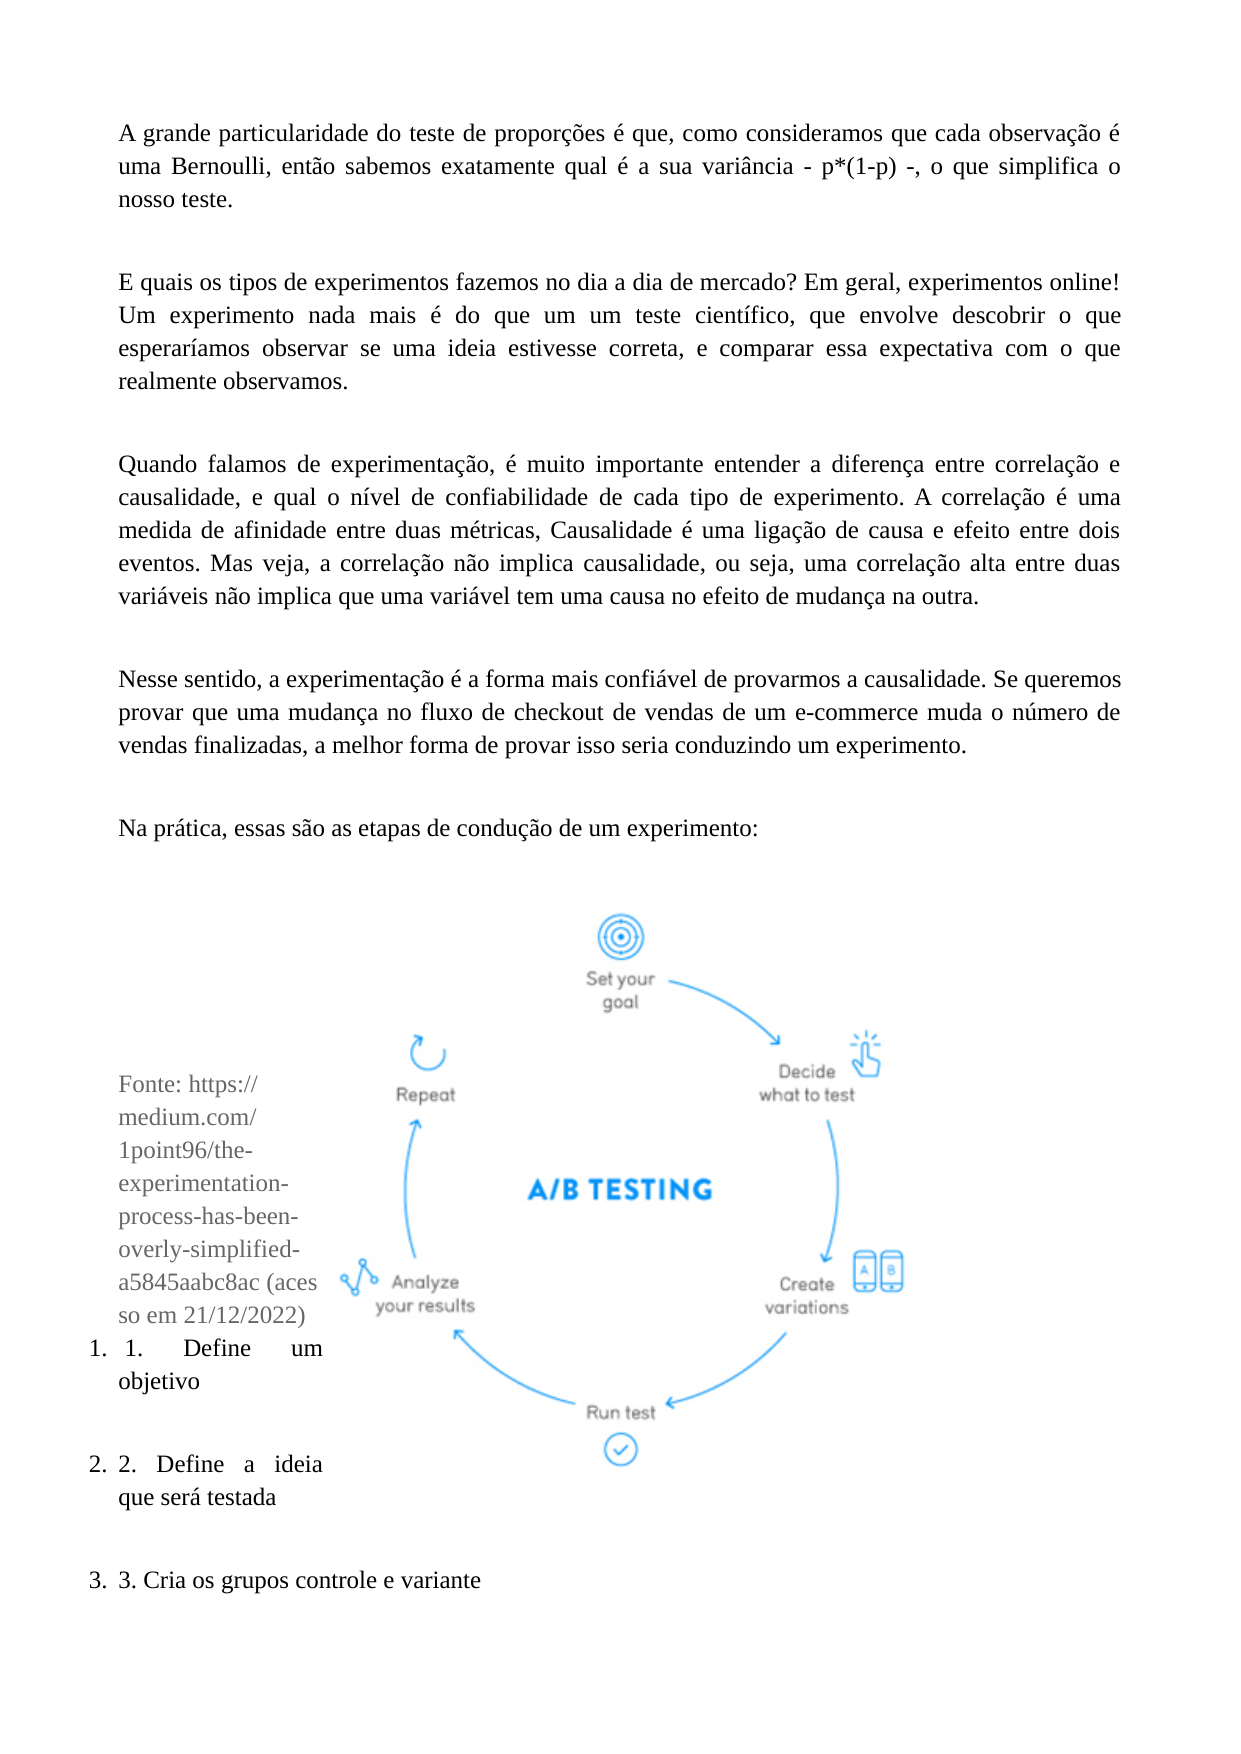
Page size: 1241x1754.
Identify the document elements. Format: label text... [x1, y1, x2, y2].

text [917, 1069, 1122, 1329]
text E quais os tipos de experimentos fazemos no dia a dia de mercado? Em geral, experimentos online! Um experimento nada mais é do que um um teste científico, que envolve descobrir o que esperaríamos observar se uma ideia estivesse correta, e comparar essa expectativa com o que realmente observamos. [118, 267, 1122, 395]
picture [323, 896, 917, 1480]
text A grande particularidade do teste de proporções é que, como consideramos que cada observação é uma Bernoulli, então sabemos exatamente qual é a sua variância - p*(1-p) -, o que simplifica o nosso teste. [118, 118, 1122, 213]
list 3. Cria os grupos controle e variante [118, 1565, 1122, 1594]
text Quando falamos de experimentação, é muito importante entender a diferença entre correlação e causalidade, e qual o nível de confiabilidade de cada tipo de experimento. A correlação é uma medida de afinidade entre duas métricas, Causalidade é uma ligação de causa e efeito entre dois eventos. Mas veja, a correlação não implica causalidade, ou seja, uma correlação alta entre duas variáveis não implica que uma variável tem uma causa no efeito de mudança na outra. [118, 449, 1122, 610]
list 2. Define a ideia que será testada [118, 1449, 1122, 1511]
text Fonte: https://medium.com/1point96/the-experimentation-process-has-been-overly-simplified-a5845aabc8ac (acesso em 21/12/2022) [118, 1069, 323, 1329]
text Nesse sentido, a experimentação é a forma mais confiável de provarmos a causalidade. Se queremos provar que uma mudança no fluxo de checkout de vendas de um e-commerce muda o número de vendas finalizadas, a melhor forma de provar isso seria conduzindo um experimento. [118, 664, 1122, 759]
list [917, 1333, 1122, 1395]
list 1. Define um objetivo [118, 1333, 323, 1395]
text Na prática, essas são as etapas de condução de um experimento: [118, 813, 1122, 842]
